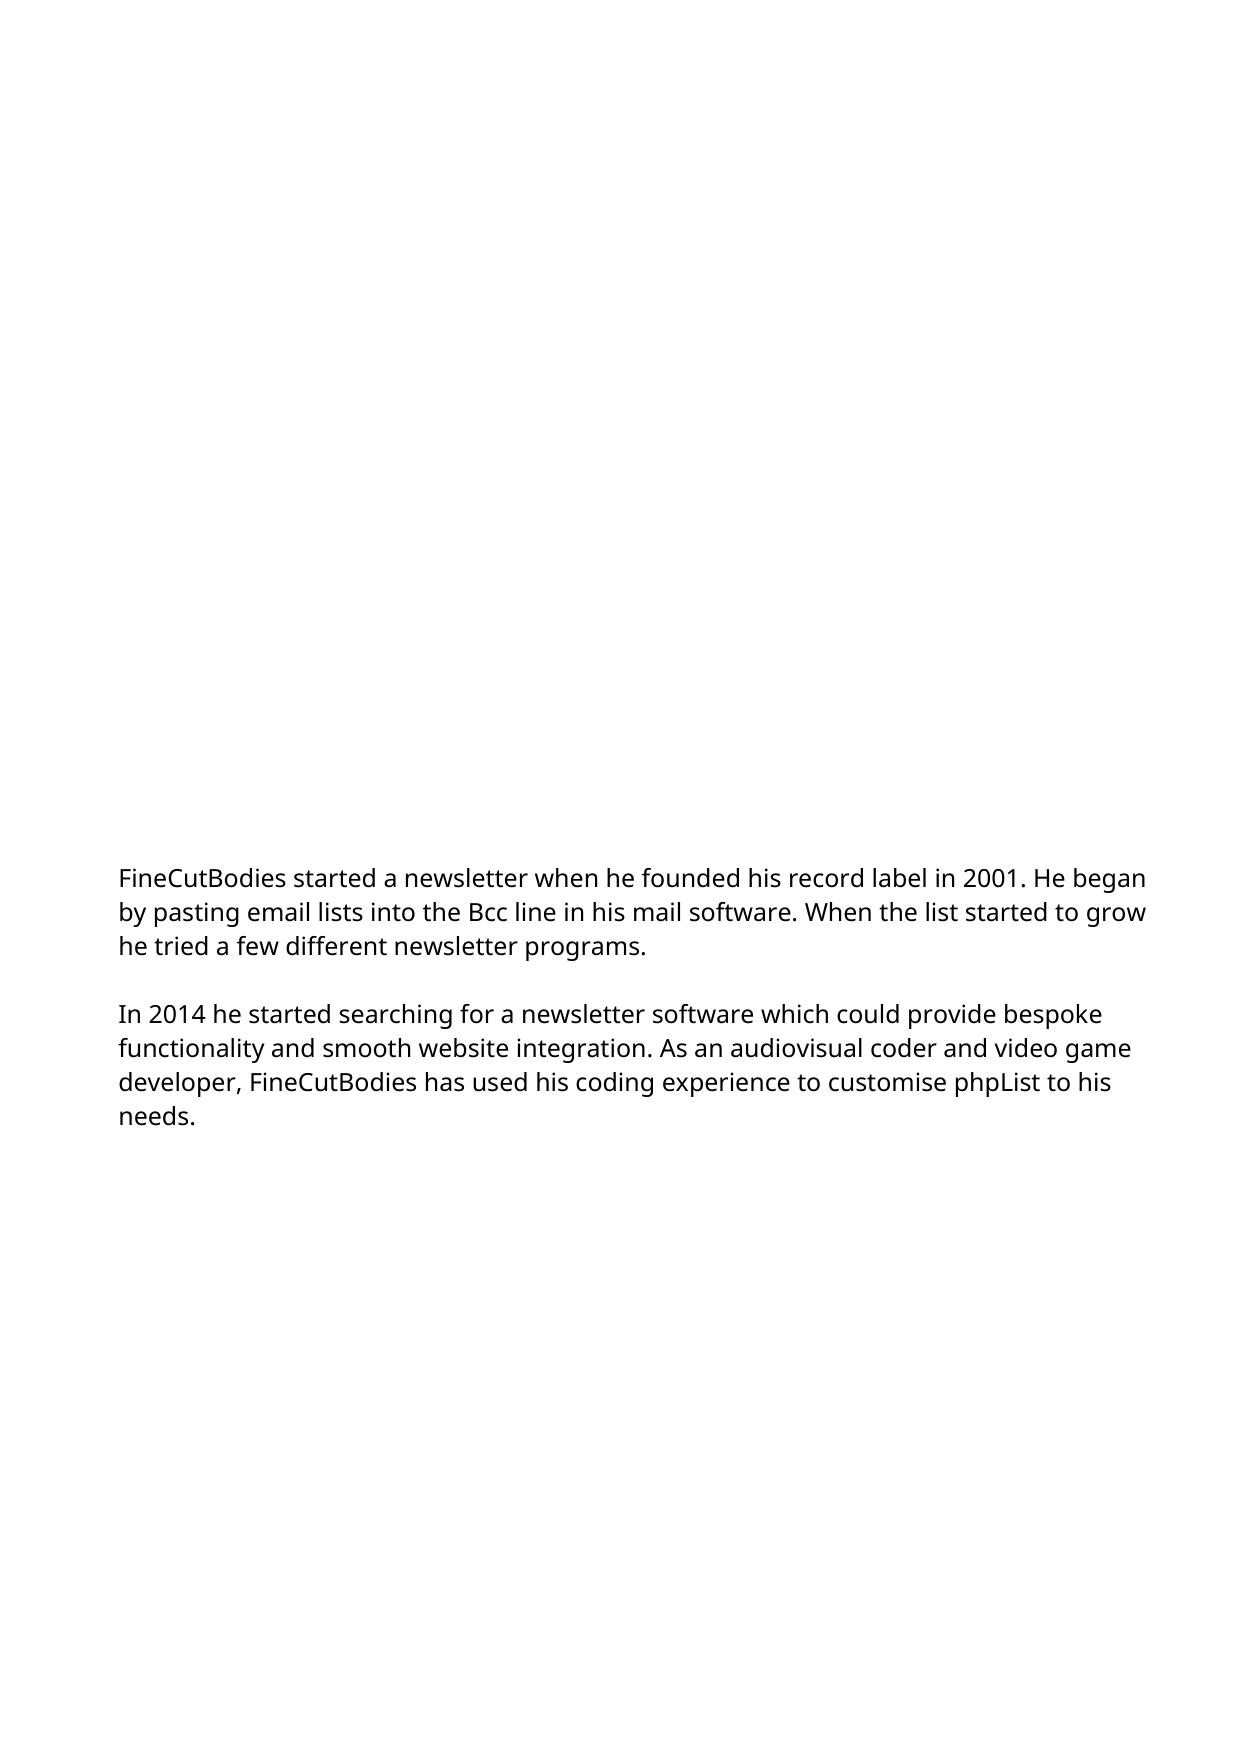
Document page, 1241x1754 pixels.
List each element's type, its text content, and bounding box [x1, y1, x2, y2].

text FineCutBodies started a newsletter when he founded his record label in 2001. He began by pasting email lists into the Bcc line in his mail software. When the list started to grow he tried a few different newsletter programs. In 2014 he started searching for a newsletter software which could provide bespoke functionality and smooth website integration. As an audiovisual coder and video game developer, FineCutBodies has used his coding experience to customise phpList to his needs. [118, 860, 1181, 1133]
